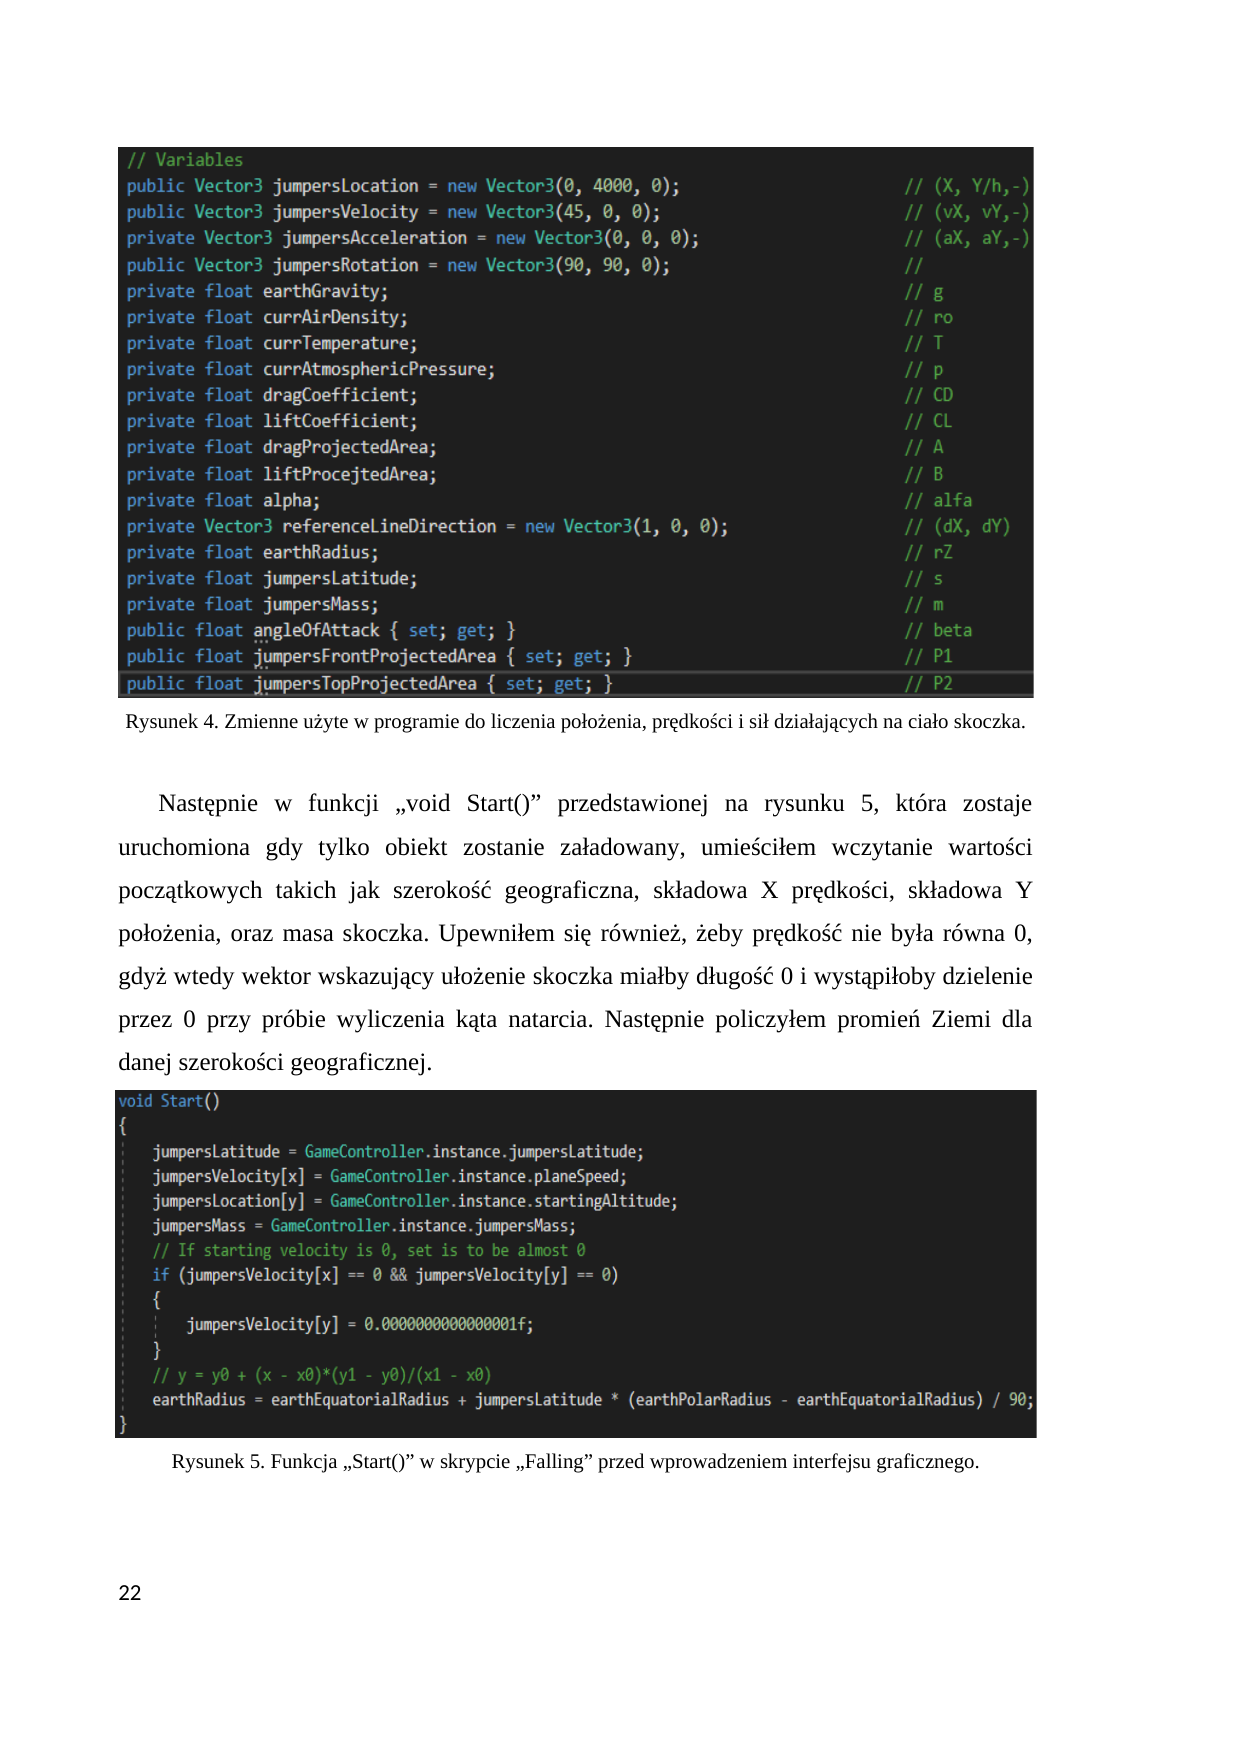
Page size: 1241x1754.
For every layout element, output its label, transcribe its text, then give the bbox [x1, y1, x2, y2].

text Rysunek 5. Funkcja „Start()” w skrypcie „Falling” przed wprowadzeniem interfejsu graficznego. [118, 1438, 1033, 1473]
text Rysunek 4. Zmienne użyte w programie do liczenia położenia, prędkości i sił działających na ciało skoczka. [118, 698, 1033, 733]
text Następnie w funkcji „void Start()” przedstawionej na rysunku 5, która zostaje uruchomiona gdy tylko obiekt zostanie załadowany, umieściłem wczytanie wartości początkowych takich jak szerokość geograficzna, składowa X prędkości, składowa Y położenia, oraz masa skoczka. Upewniłem się również, żeby prędkość nie była równa 0, gdyż wtedy wektor wskazujący ułożenie skoczka miałby długość 0 i wystąpiłoby dzielenie przez 0 przy próbie wyliczenia kąta natarcia. Następnie policzyłem promień Ziemi dla danej szerokości geograficznej. [118, 788, 1033, 1076]
picture [115, 1090, 1037, 1438]
picture [118, 147, 1034, 698]
